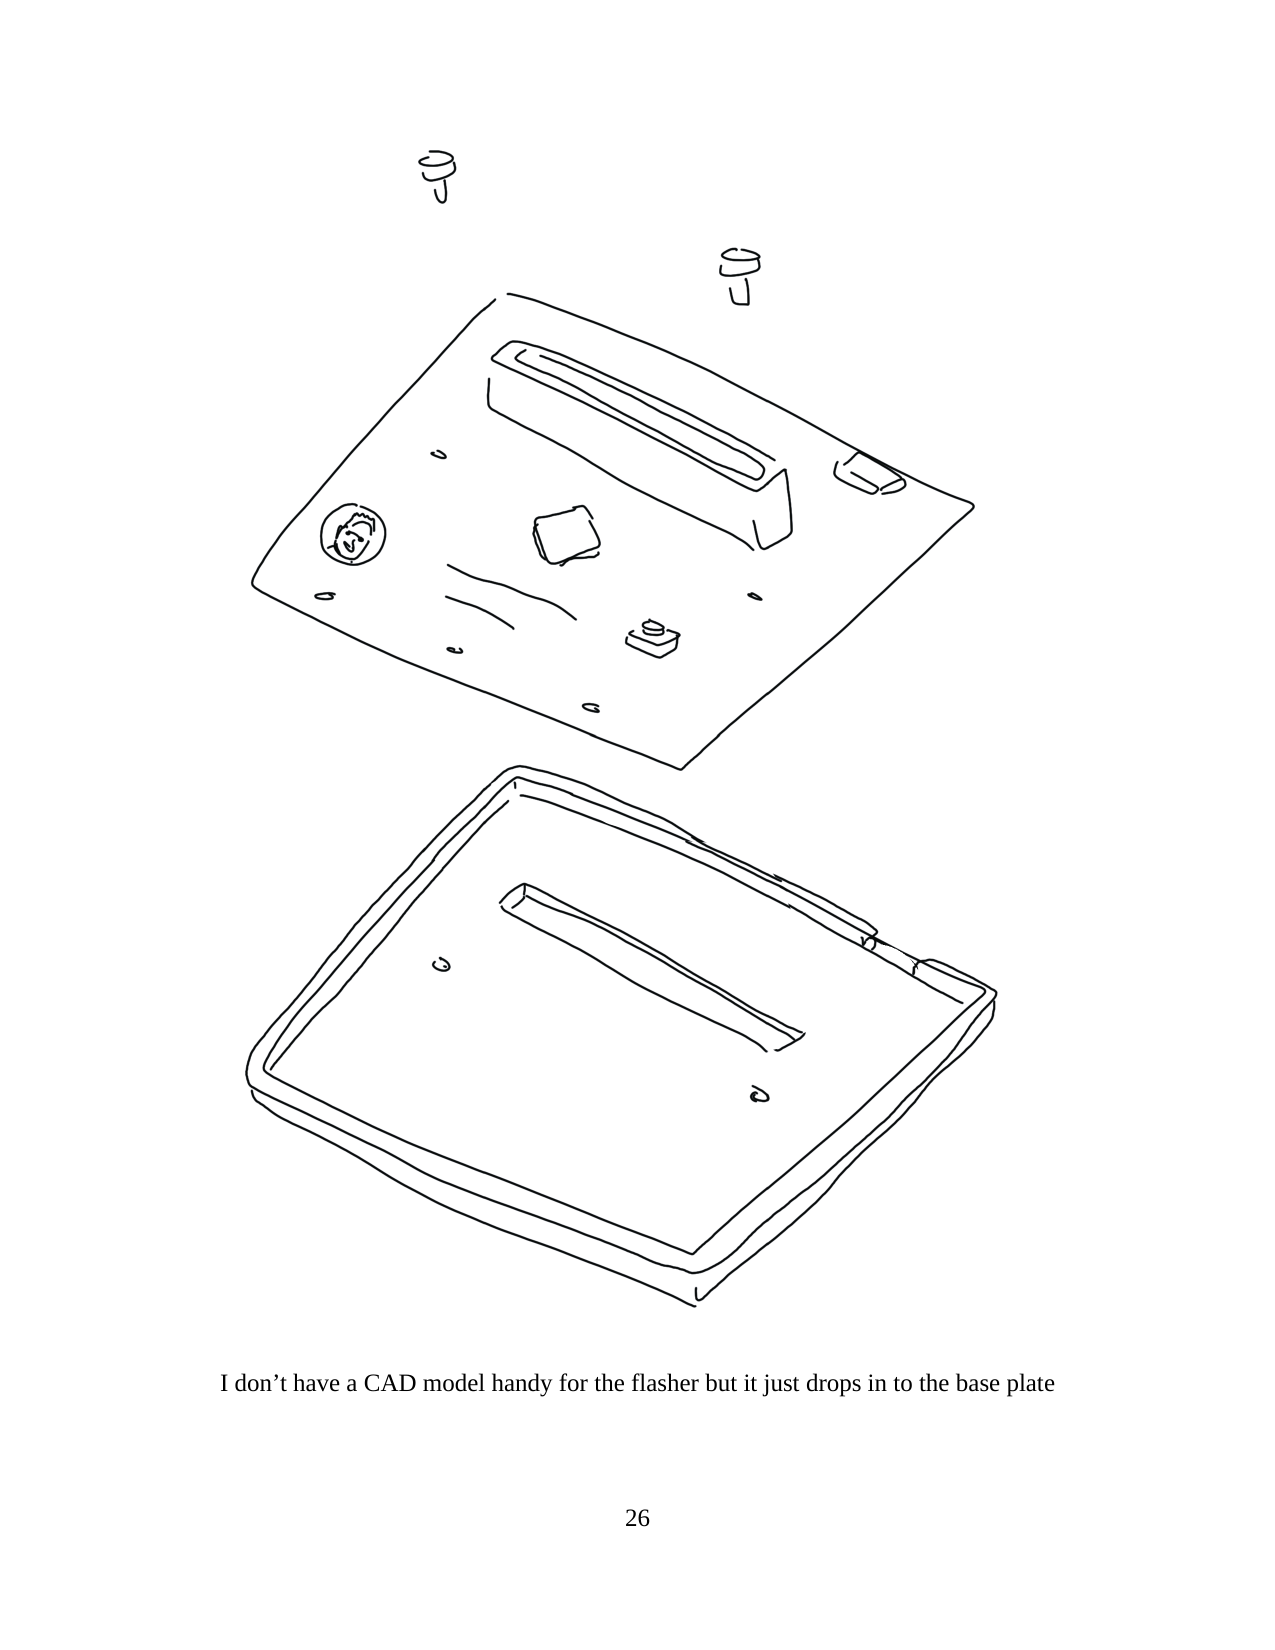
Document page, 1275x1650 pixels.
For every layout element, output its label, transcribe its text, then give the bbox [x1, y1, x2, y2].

picture [201, 106, 1050, 1365]
text I don’t have a CAD model handy for the flasher but it just drops in to the base plate [118, 118, 1157, 1397]
